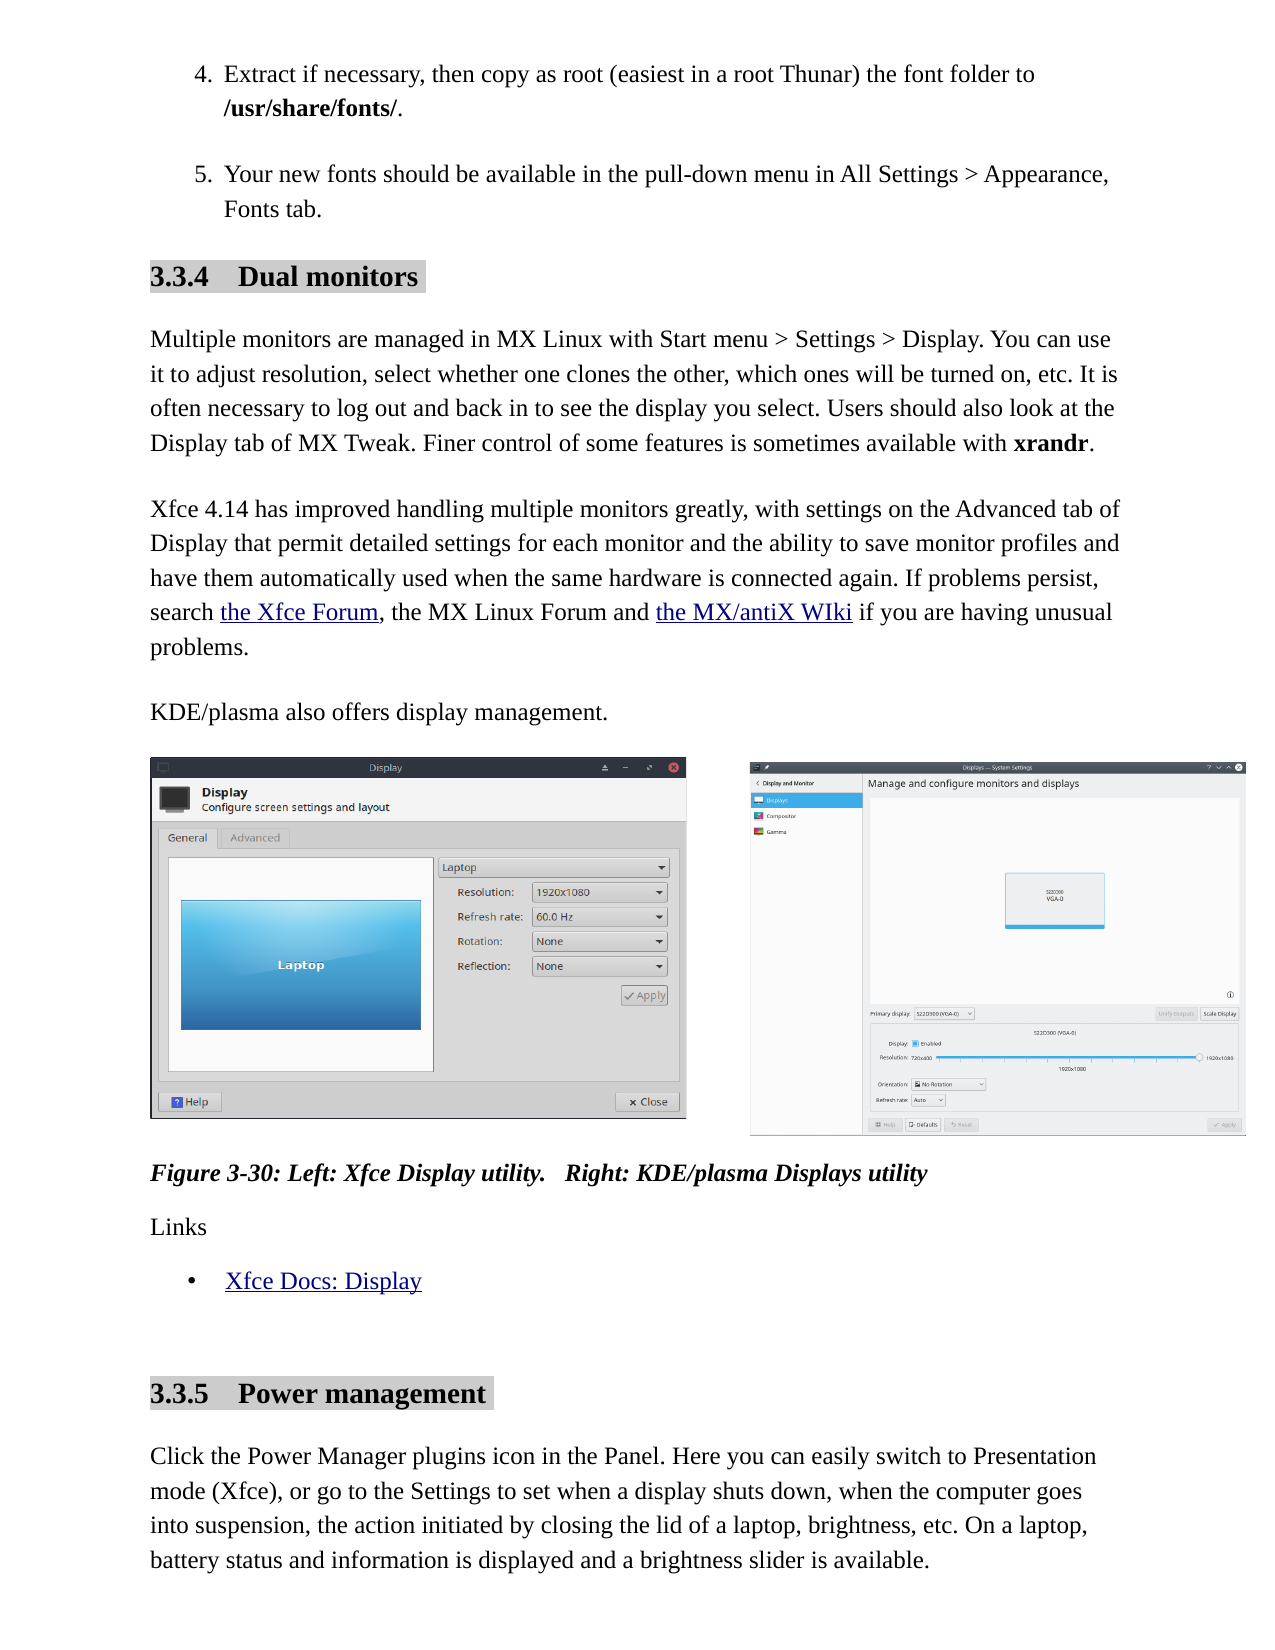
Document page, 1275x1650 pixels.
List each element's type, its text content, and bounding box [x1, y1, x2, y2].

text Multiple monitors are managed in MX Linux with Start menu > Settings > Display. You can use it to adjust resolution, select whether one clones the other, which ones will be turned on, etc. It is often necessary to log out and back in to see the display you select. Users should also look at the Display tab of MX Tweak. Finer control of some features is sometimes available with xrandr. [150, 324, 1125, 457]
subtitle 3.3.4 Dual monitors [150, 259, 1125, 293]
picture [749, 762, 1246, 1136]
text Figure 3-30: Left: Xfce Display utility. Right: KDE/plasma Displays utility [150, 1158, 1125, 1187]
text Xfce 4.14 has improved handling multiple monitors greatly, with settings on the Advanced tab of Display that permit detailed settings for each monitor and the ability to save monitor profiles and have them automatically used when the same hardware is connected again. If problems persist, search the Xfce Forum, the MX Linux Forum and the MX/antiX WIki if you are having unusual problems. [150, 494, 1125, 660]
text KDE/plasma also offers display management. [150, 697, 1125, 726]
list Extract if necessary, then copy as root (easiest in a root Thunar) the font folder to /usr/share/fonts/. [194, 59, 1110, 122]
picture [150, 757, 687, 1119]
list Xfce Docs: Display [187, 1266, 1125, 1294]
text Links [150, 1212, 1125, 1241]
list Your new fonts should be available in the pull-down menu in All Settings > Appearance, Fonts tab. [194, 159, 1110, 222]
text Click the Power Manager plugins icon in the Panel. Here you can easily switch to Presentation mode (Xfce), or go to the Settings to set when a display shuts down, when the computer goes into suspension, the action initiated by closing the lid of a laptop, brightness, etc. On a laptop, battery status and information is displayed and a brightness slider is available. [150, 1441, 1125, 1574]
subtitle 3.3.5 Power management [494, 1376, 1125, 1410]
